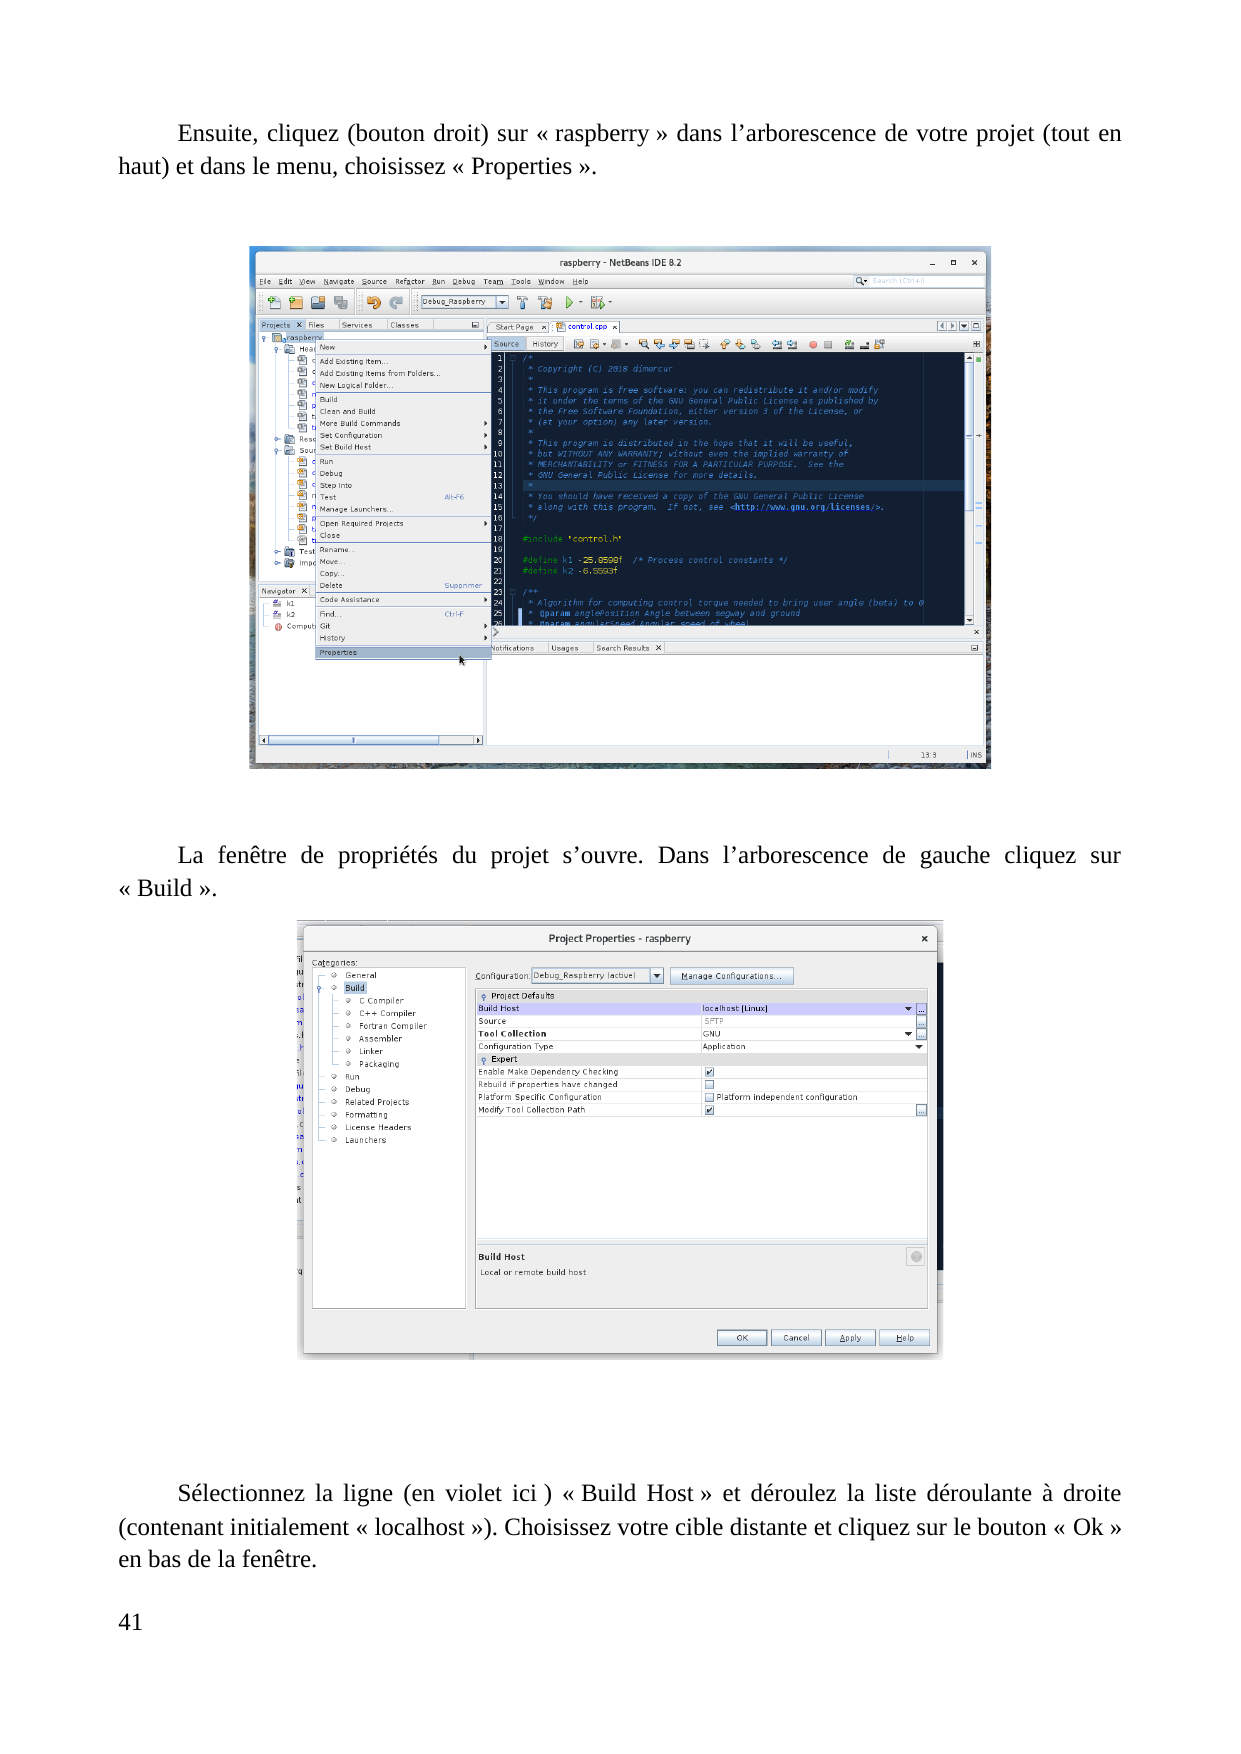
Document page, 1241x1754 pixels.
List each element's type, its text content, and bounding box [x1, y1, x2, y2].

picture [296, 920, 944, 1360]
text Sélectionnez la ligne (en violet ici ) « Build Host » et déroulez la liste déroulante à droite (contenant initialement « localhost »). Choisissez votre cible distante et cliquez sur le bouton « Ok » en bas de la fenêtre. [118, 1478, 1122, 1573]
picture [249, 246, 992, 769]
text Ensuite, cliquez (bouton droit) sur « raspberry » dans l’arborescence de votre projet (tout en haut) et dans le menu, choisissez « Properties ». [118, 118, 1122, 180]
text La fenêtre de propriétés du projet s’ouvre. Dans l’arborescence de gauche cliquez sur « Build ». [118, 840, 1122, 902]
